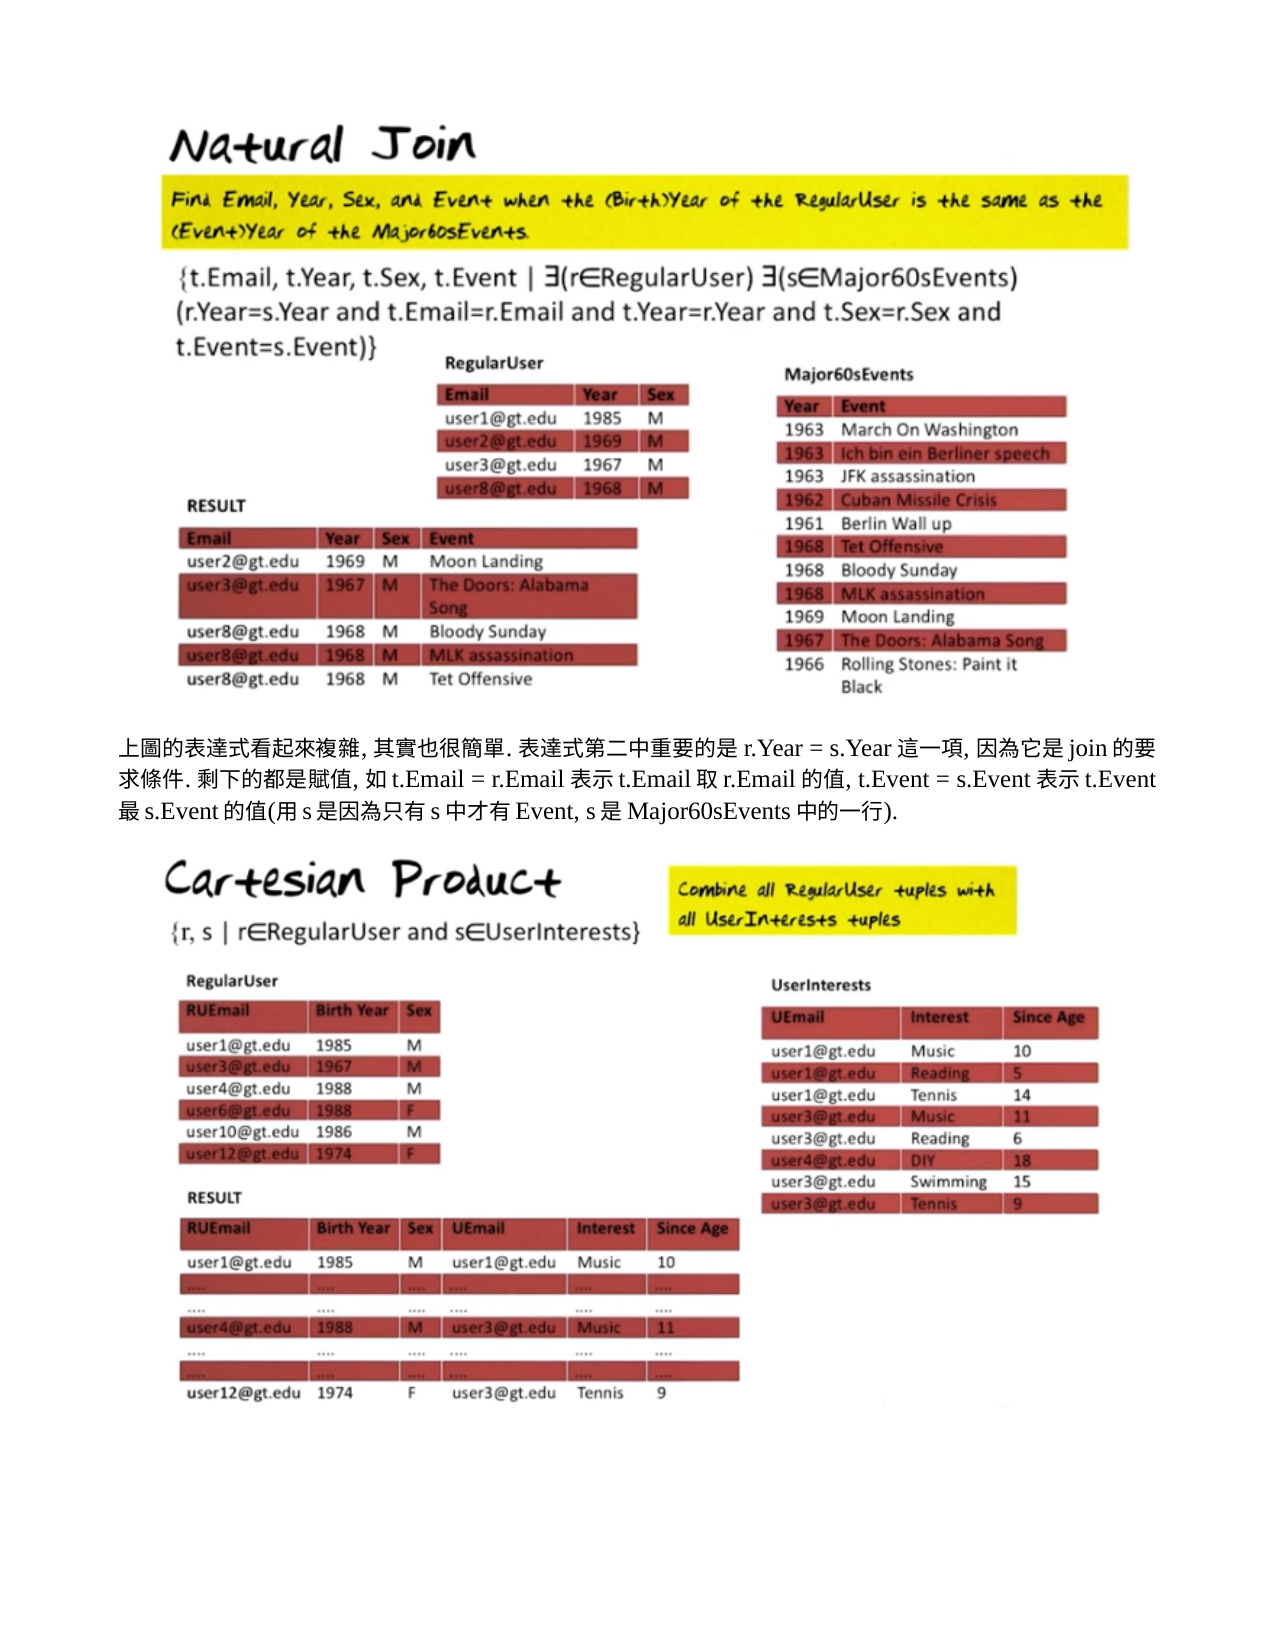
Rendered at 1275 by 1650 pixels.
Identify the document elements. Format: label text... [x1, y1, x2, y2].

picture [118, 854, 1157, 1410]
picture [118, 118, 1157, 702]
text 上圖的表達式看起來複雜, 其實也很簡單. 表達式第二中重要的是r.Year = s.Year這一項, 因為它是join的要求條件. 剩下的都是賦值, 如t.Email = r.Email表示t.Email取r.Email的值, t.Event = s.Event表示t.Event最s.Event的值(用s是因為只有s中才有Event, s是Major60sEvents中的一行). [118, 731, 1157, 826]
